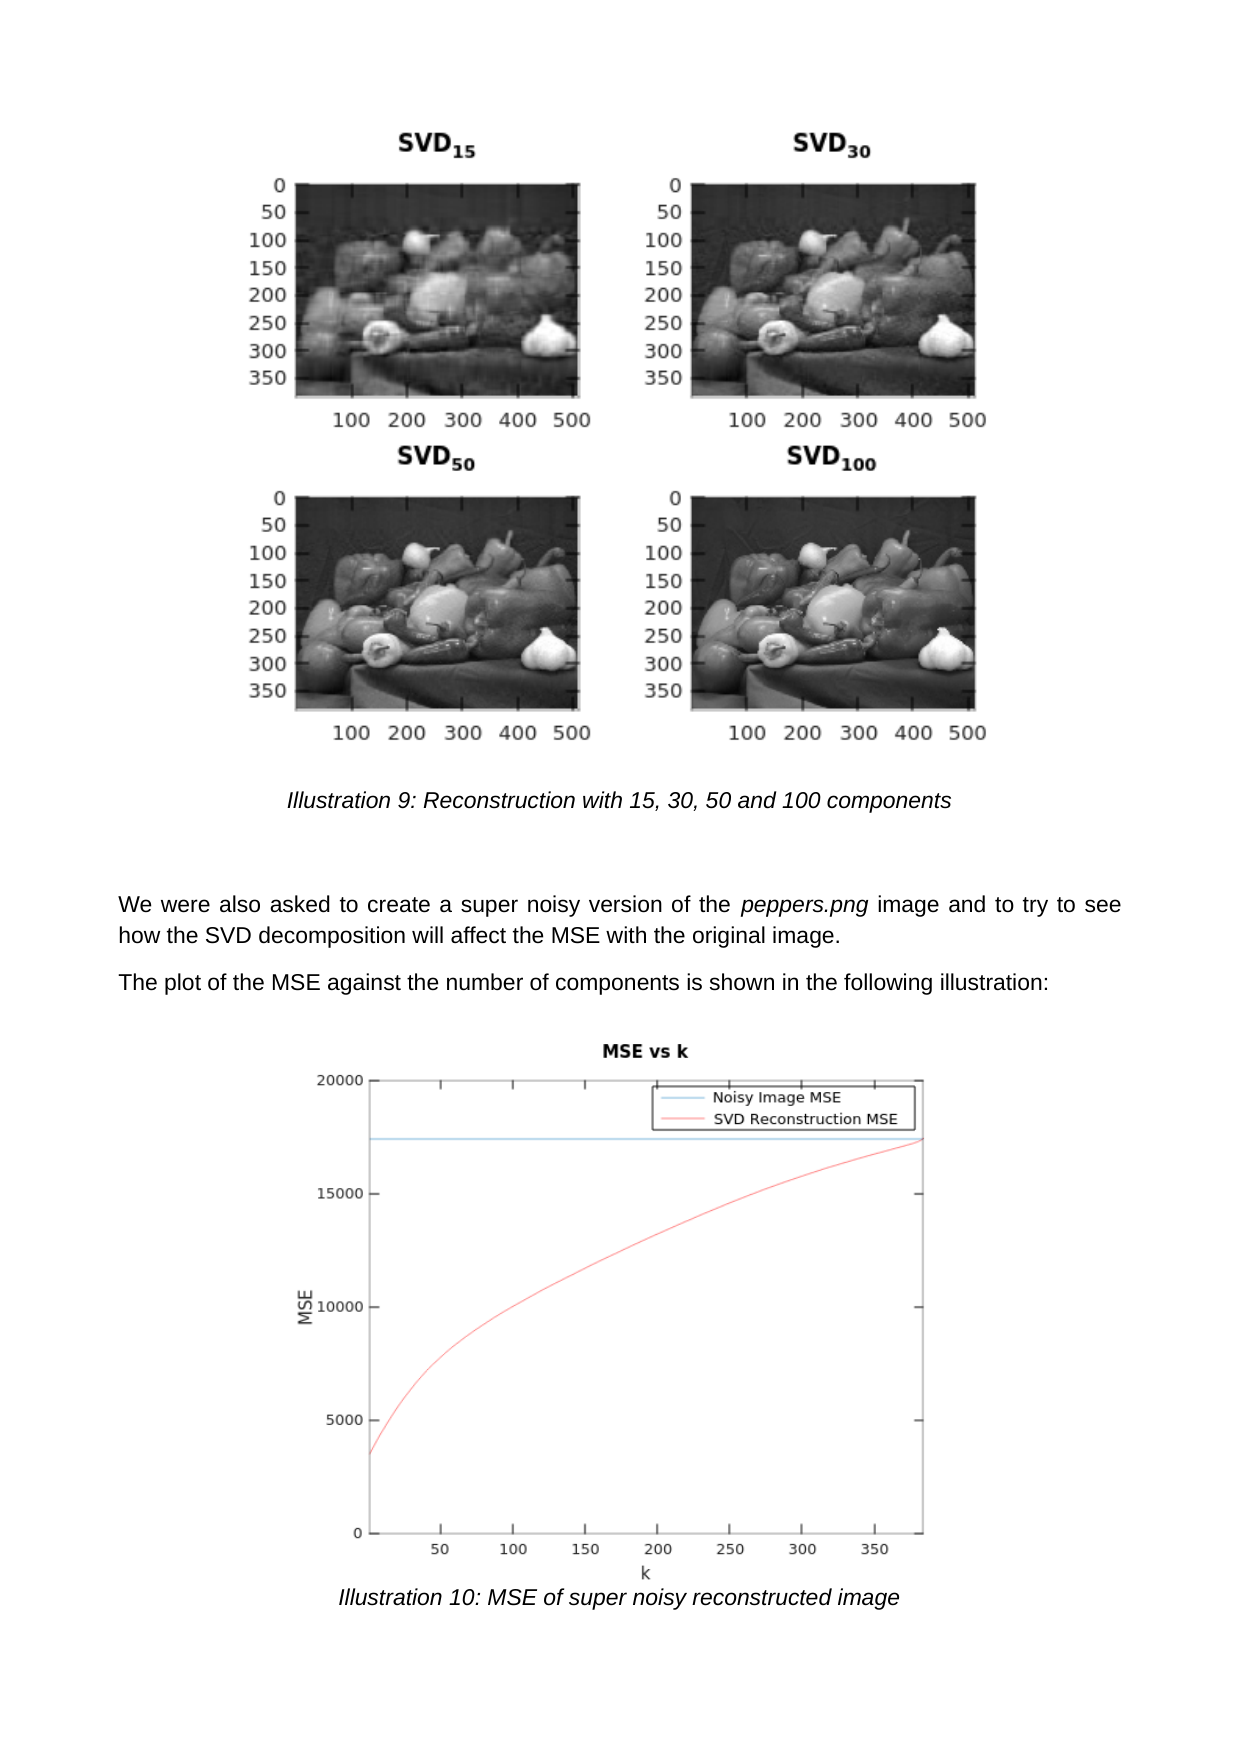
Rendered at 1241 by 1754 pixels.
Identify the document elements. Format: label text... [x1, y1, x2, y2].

text We were also asked to create a super noisy version of the peppers.png image and to try to see how the SVD decomposition will affect the MSE with the original image. [118, 891, 1122, 949]
text Illustration 9: Reconstruction with 15, 30, 50 and 100 components [183, 787, 1057, 813]
picture [182, 130, 1058, 787]
text The plot of the MSE against the number of components is shown in the following illustration: [118, 968, 1122, 995]
picture [293, 1027, 947, 1584]
text Illustration 10: MSE of super noisy reconstructed image [294, 1584, 946, 1610]
